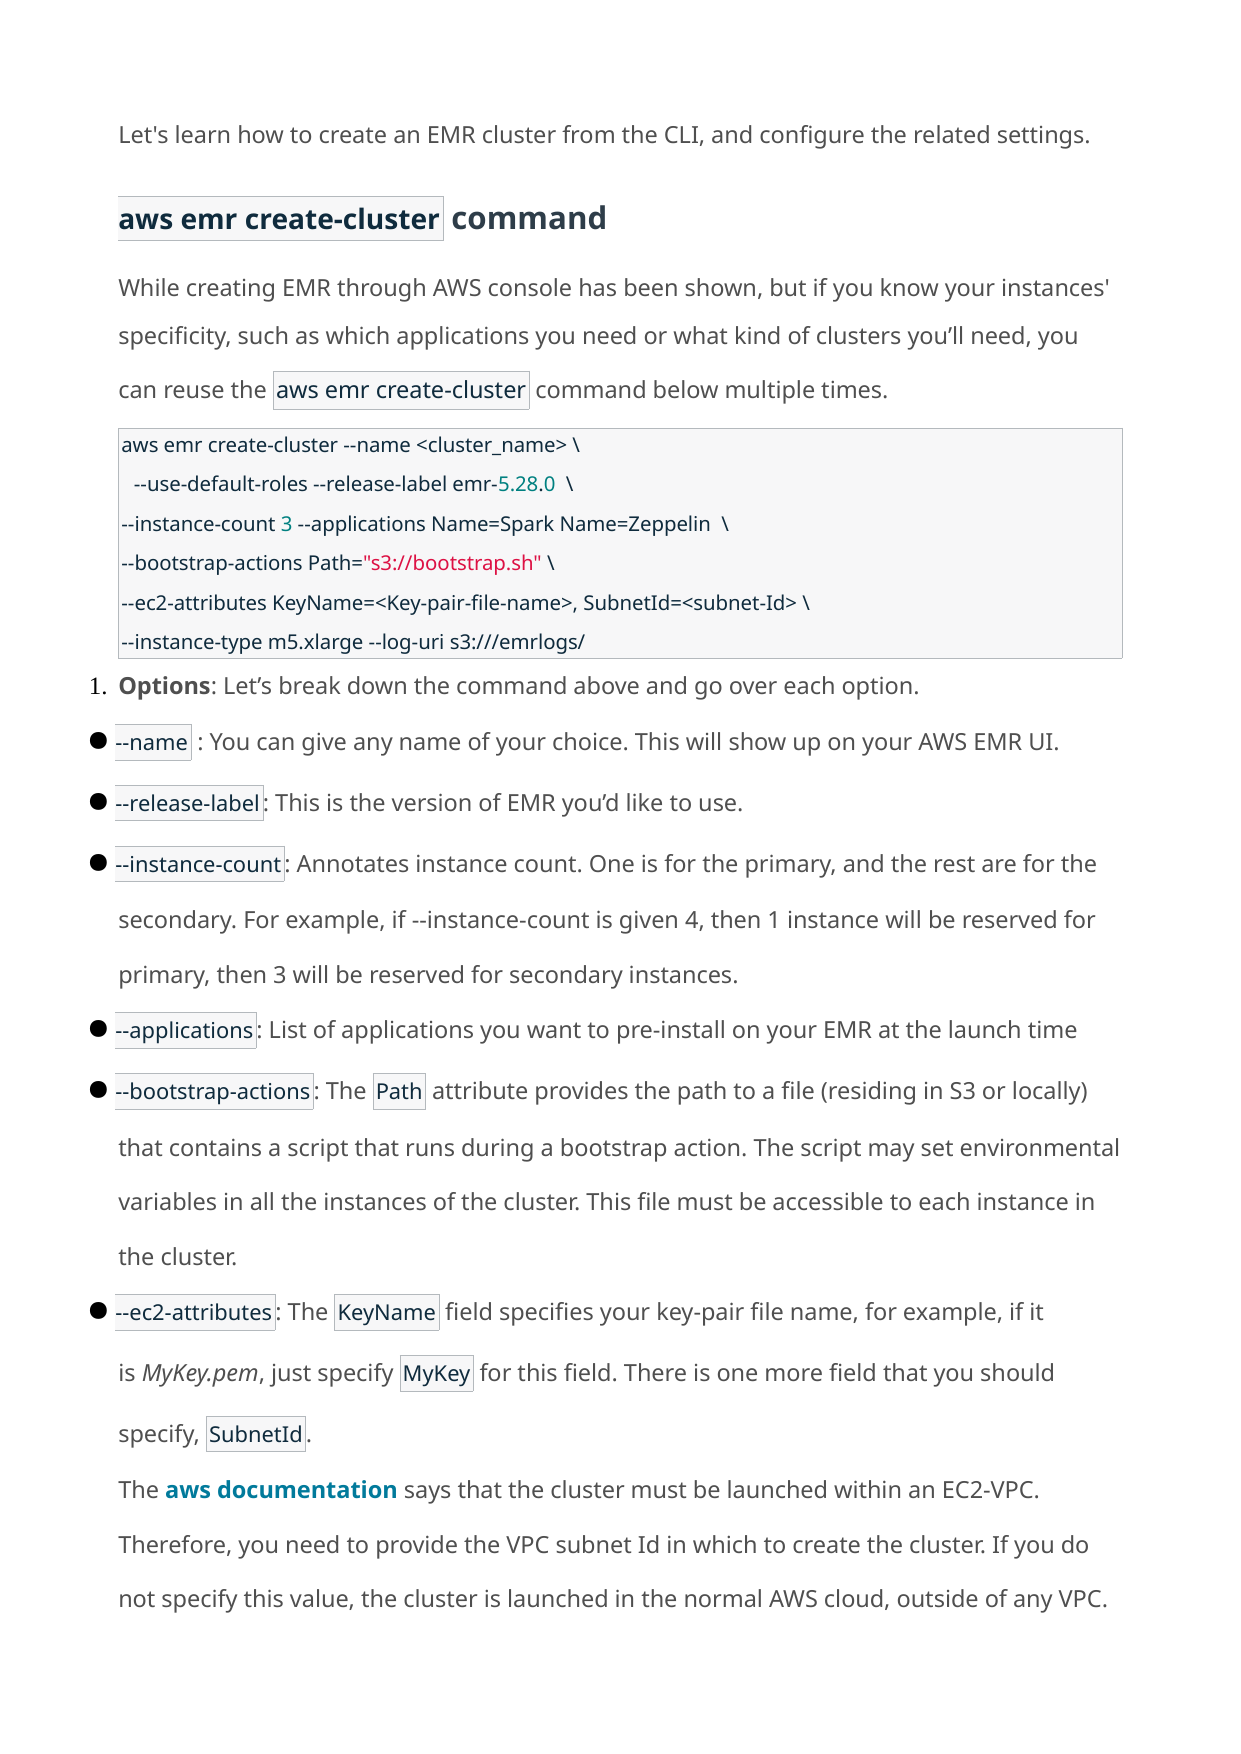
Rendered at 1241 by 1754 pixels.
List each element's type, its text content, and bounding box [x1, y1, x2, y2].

list --applications [118, 1013, 256, 1048]
text While creating EMR through AWS console has been shown, but if you know your instances' specificity, such as which applications you need or what kind of clusters you’ll need, you can reuse the aws emr create-cluster command below multiple times. [118, 272, 1122, 409]
list : You can give any name of your choice. This will show up on your AWS EMR UI. [192, 724, 1122, 760]
list : This is the version of EMR you’d like to use. [264, 785, 1122, 821]
list --name [118, 725, 191, 760]
list : List of applications you want to pre-install on your EMR at the launch time [257, 1012, 1122, 1048]
text --instance-type m5.xlarge --log-uri s3:///emrlogs/ [119, 624, 1122, 658]
text --use-default-roles --release-label emr-5.28.0 \ [119, 467, 1122, 498]
list --release-label [118, 786, 263, 820]
subtitle command [444, 196, 1122, 241]
text --ec2-attributes KeyName=<Key-pair-file-name>, SubnetId=<subnet-Id> \ [119, 585, 1122, 616]
list Options: Let’s break down the command above and go over each option. [118, 670, 1122, 702]
text --bootstrap-actions Path="s3://bootstrap.sh" \ [119, 546, 1122, 577]
list --ec2-attributes: The KeyName field specifies your key-pair file name, for example, if it is MyKey.pem, just specify MyKey for this field. There is one more field that you should specify, SubnetId. The aws documentation says that the cluster must be launched within an EC2-VPC. Therefore, you need to provide the VPC subnet Id in which to create the cluster. If you do not specify this value, the cluster is launched in the normal AWS cloud, outside of any VPC. [118, 1294, 1122, 1614]
subtitle aws emr create-cluster [118, 197, 443, 240]
text Let's learn how to create an EMR cluster from the CLI, and configure the related settings. [118, 118, 1122, 150]
text aws emr create-cluster --name <cluster_name> \ [119, 429, 1122, 458]
list --instance-count: Annotates instance count. One is for the primary, and the rest are for the secondary. For example, if --instance-count is given 4, then 1 instance will be reserved for primary, then 3 will be reserved for secondary instances. [118, 846, 1122, 990]
text --instance-count 3 --applications Name=Spark Name=Zeppelin \ [119, 507, 1122, 537]
list --bootstrap-actions: The Path attribute provides the path to a file (residing in S3 or locally) that contains a script that runs during a bootstrap action. The script may set environmental variables in all the instances of the cluster. This file must be accessible to each instance in the cluster. [118, 1073, 1122, 1272]
